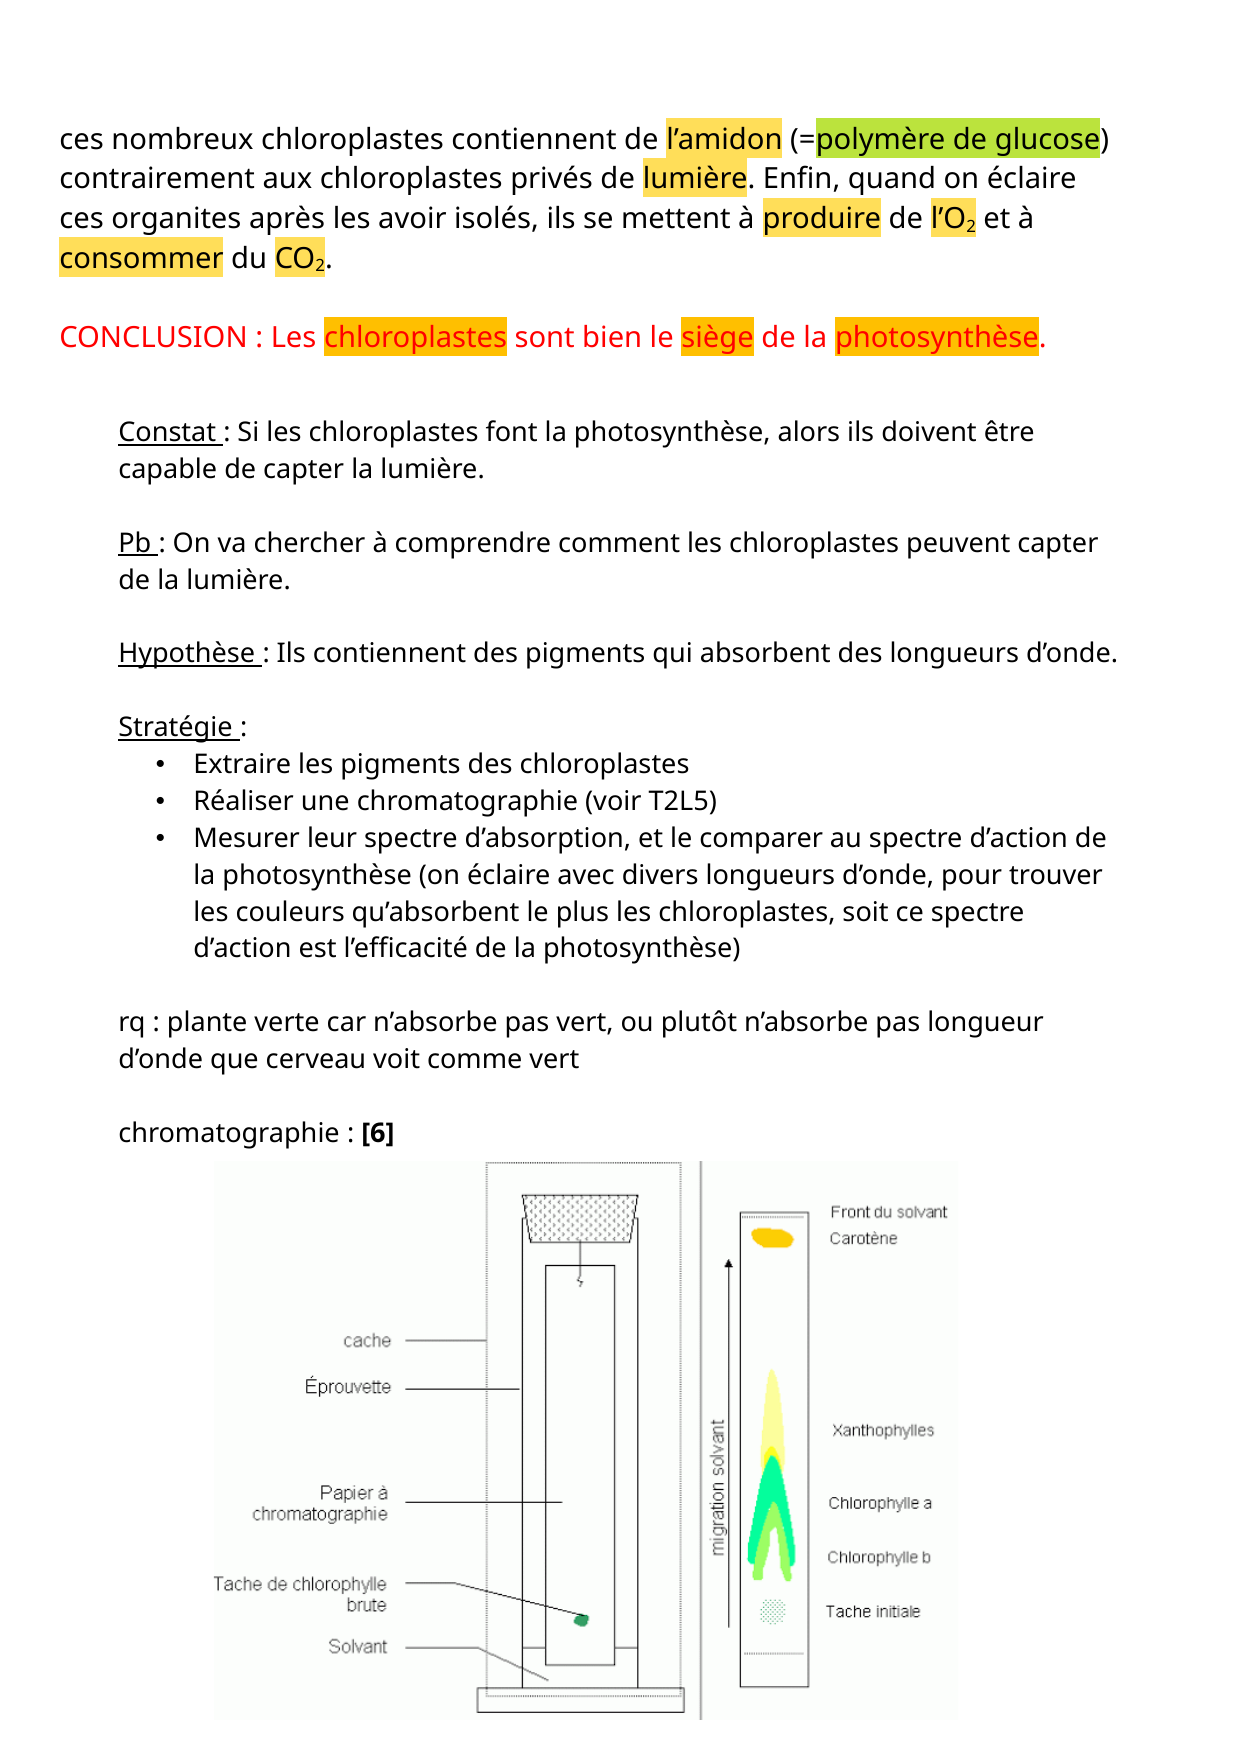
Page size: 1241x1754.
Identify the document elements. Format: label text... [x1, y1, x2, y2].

text Hypothèse : Ils contiennent des pigments qui absorbent des longueurs d’onde. [118, 634, 1122, 671]
text Constat : Si les chloroplastes font la photosynthèse, alors ils doivent être capable de capter la lumière. [118, 413, 1122, 486]
text Stratégie : [118, 708, 1122, 744]
list Réaliser une chromatographie (voir T2L5) [156, 781, 1122, 818]
text Pb : On va chercher à comprendre comment les chloroplastes peuvent capter de la lumière. [118, 523, 1122, 597]
list ces nombreux chloroplastes contiennent de l’amidon (=polymère de glucose) contrairement aux chloroplastes privés de lumière. Enfin, quand on éclaire ces organites après les avoir isolés, ils se mettent à produire de l’O2 et à consommer du CO2. [59, 118, 1122, 277]
list Extraire les pigments des chloroplastes [156, 744, 1122, 781]
text chromatographie : [6] [118, 1113, 1122, 1150]
text rq : plante verte car n’absorbe pas vert, ou plutôt n’absorbe pas longueur d’onde que cerveau voit comme vert [118, 1003, 1122, 1076]
picture [213, 1161, 959, 1720]
list CONCLUSION : Les chloroplastes sont bien le siège de la photosynthèse. [59, 317, 1122, 356]
list Mesurer leur spectre d’absorption, et le comparer au spectre d’action de la photosynthèse (on éclaire avec divers longueurs d’onde, pour trouver les couleurs qu’absorbent le plus les chloroplastes, soit ce spectre d’action est l’efficacité de la photosynthèse) [156, 818, 1122, 966]
